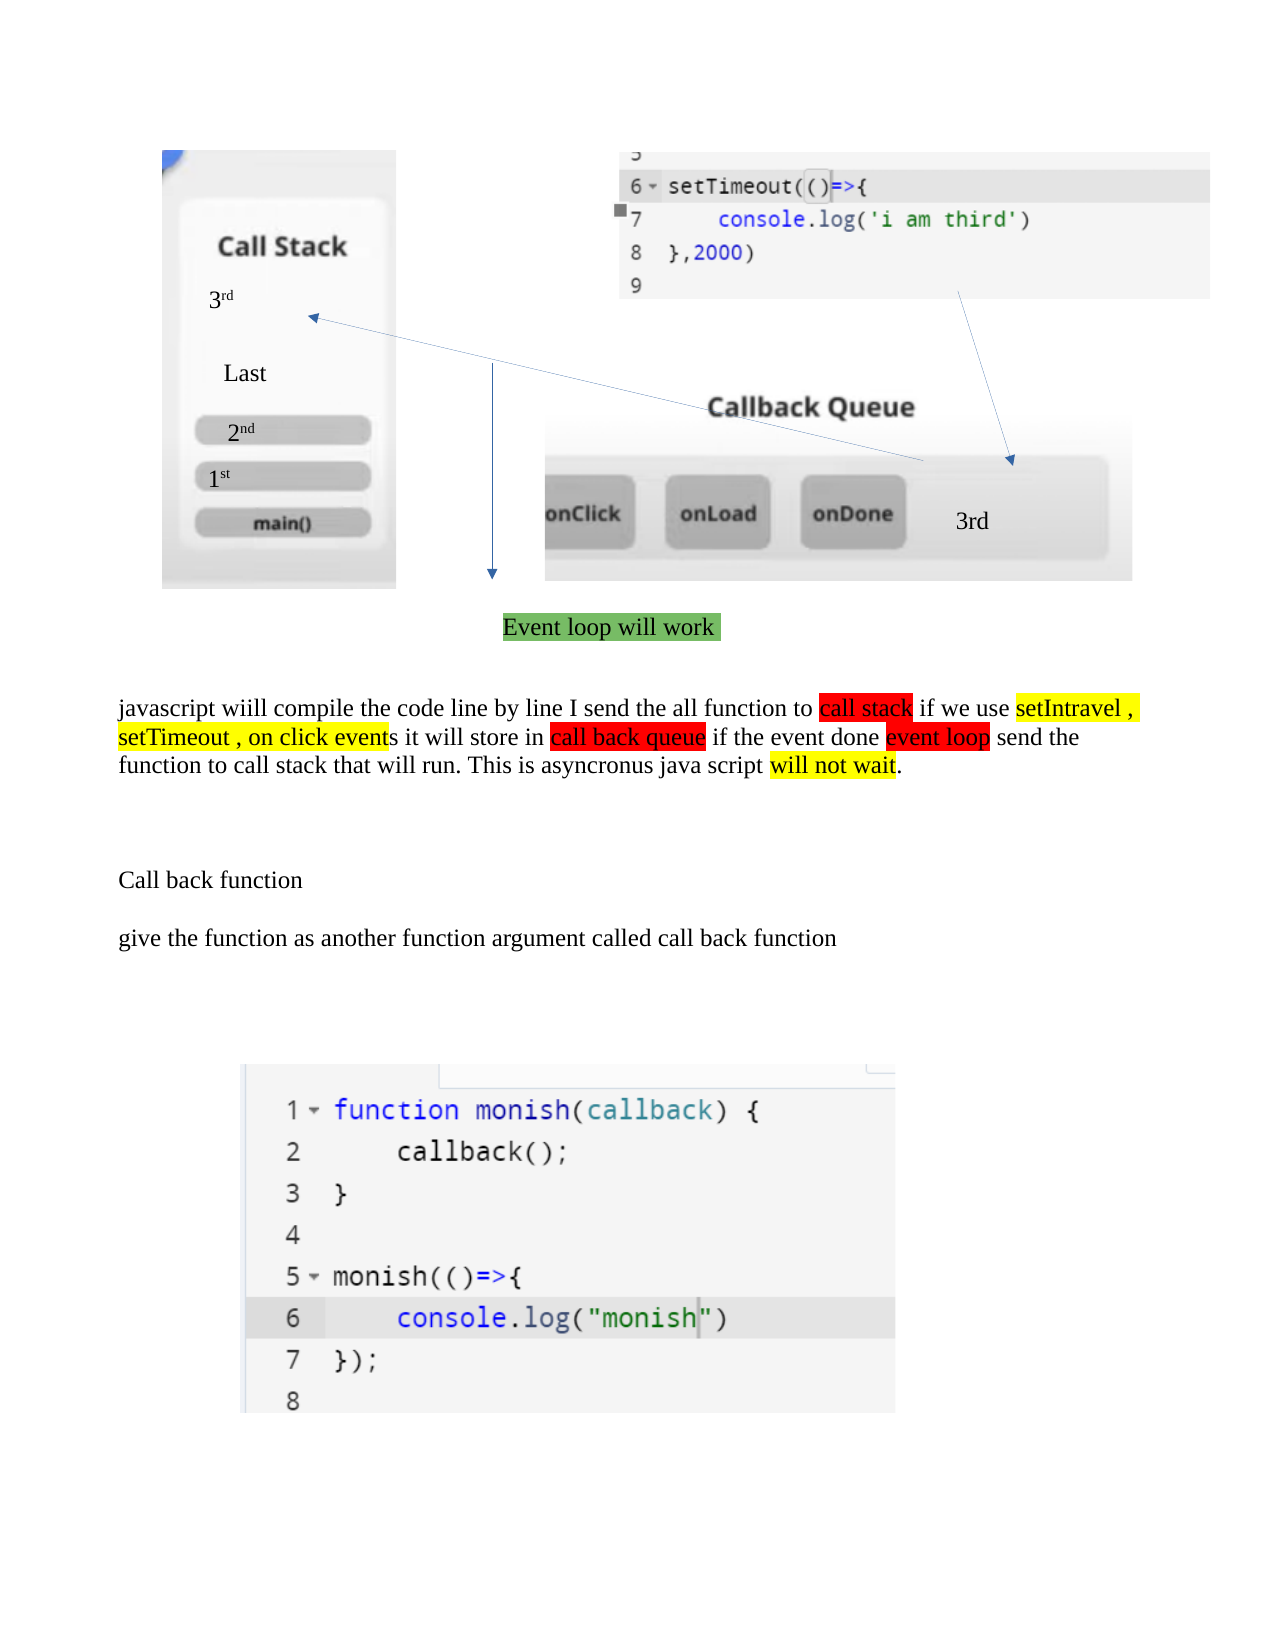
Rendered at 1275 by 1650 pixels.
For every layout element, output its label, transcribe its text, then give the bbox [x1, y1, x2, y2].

picture [240, 1064, 896, 1413]
picture [162, 150, 397, 589]
picture [544, 388, 1133, 581]
text javascript wiill compile the code line by line I send the all function to call stack if we use setIntravel , setTimeout , on click events it will store in call back queue if the event done event loop send the function to call stack that will run. This is asyncronus java script will not wait. [118, 147, 1157, 779]
text Call back function [118, 866, 1157, 894]
picture [608, 152, 1211, 299]
text give the function as another function argument called call back function [118, 923, 1157, 952]
